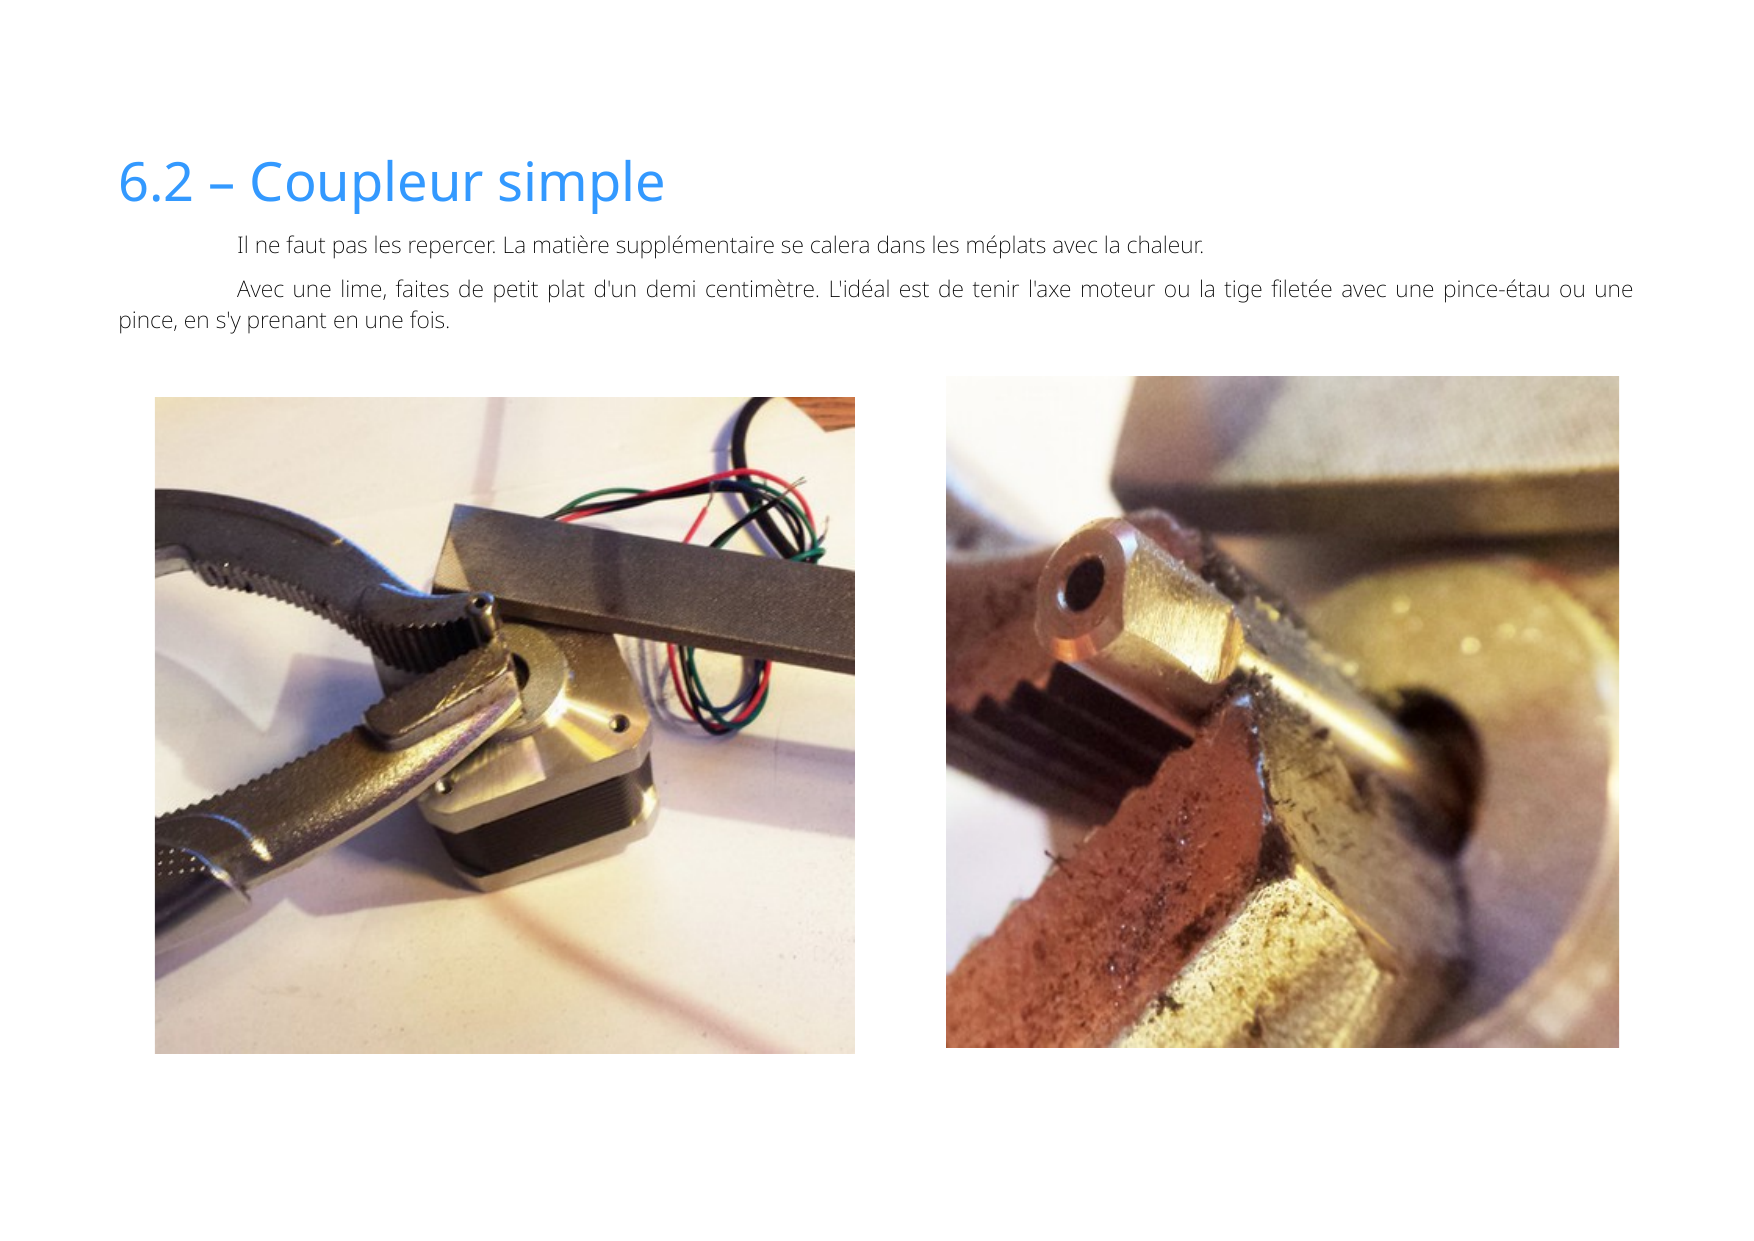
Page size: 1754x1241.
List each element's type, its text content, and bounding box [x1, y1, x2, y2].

subtitle 6.2 – Coupleur simple [118, 143, 1636, 217]
text Il ne faut pas les repercer. La matière supplémentaire se calera dans les méplats avec la chaleur. [118, 229, 1636, 261]
text Avec une lime, faites de petit plat d'un demi centimètre. L'idéal est de tenir l'axe moteur ou la tige filetée avec une pince-étau ou une pince, en s'y prenant en une fois. [118, 273, 1636, 336]
picture [154, 397, 855, 1054]
picture [946, 376, 1620, 1048]
